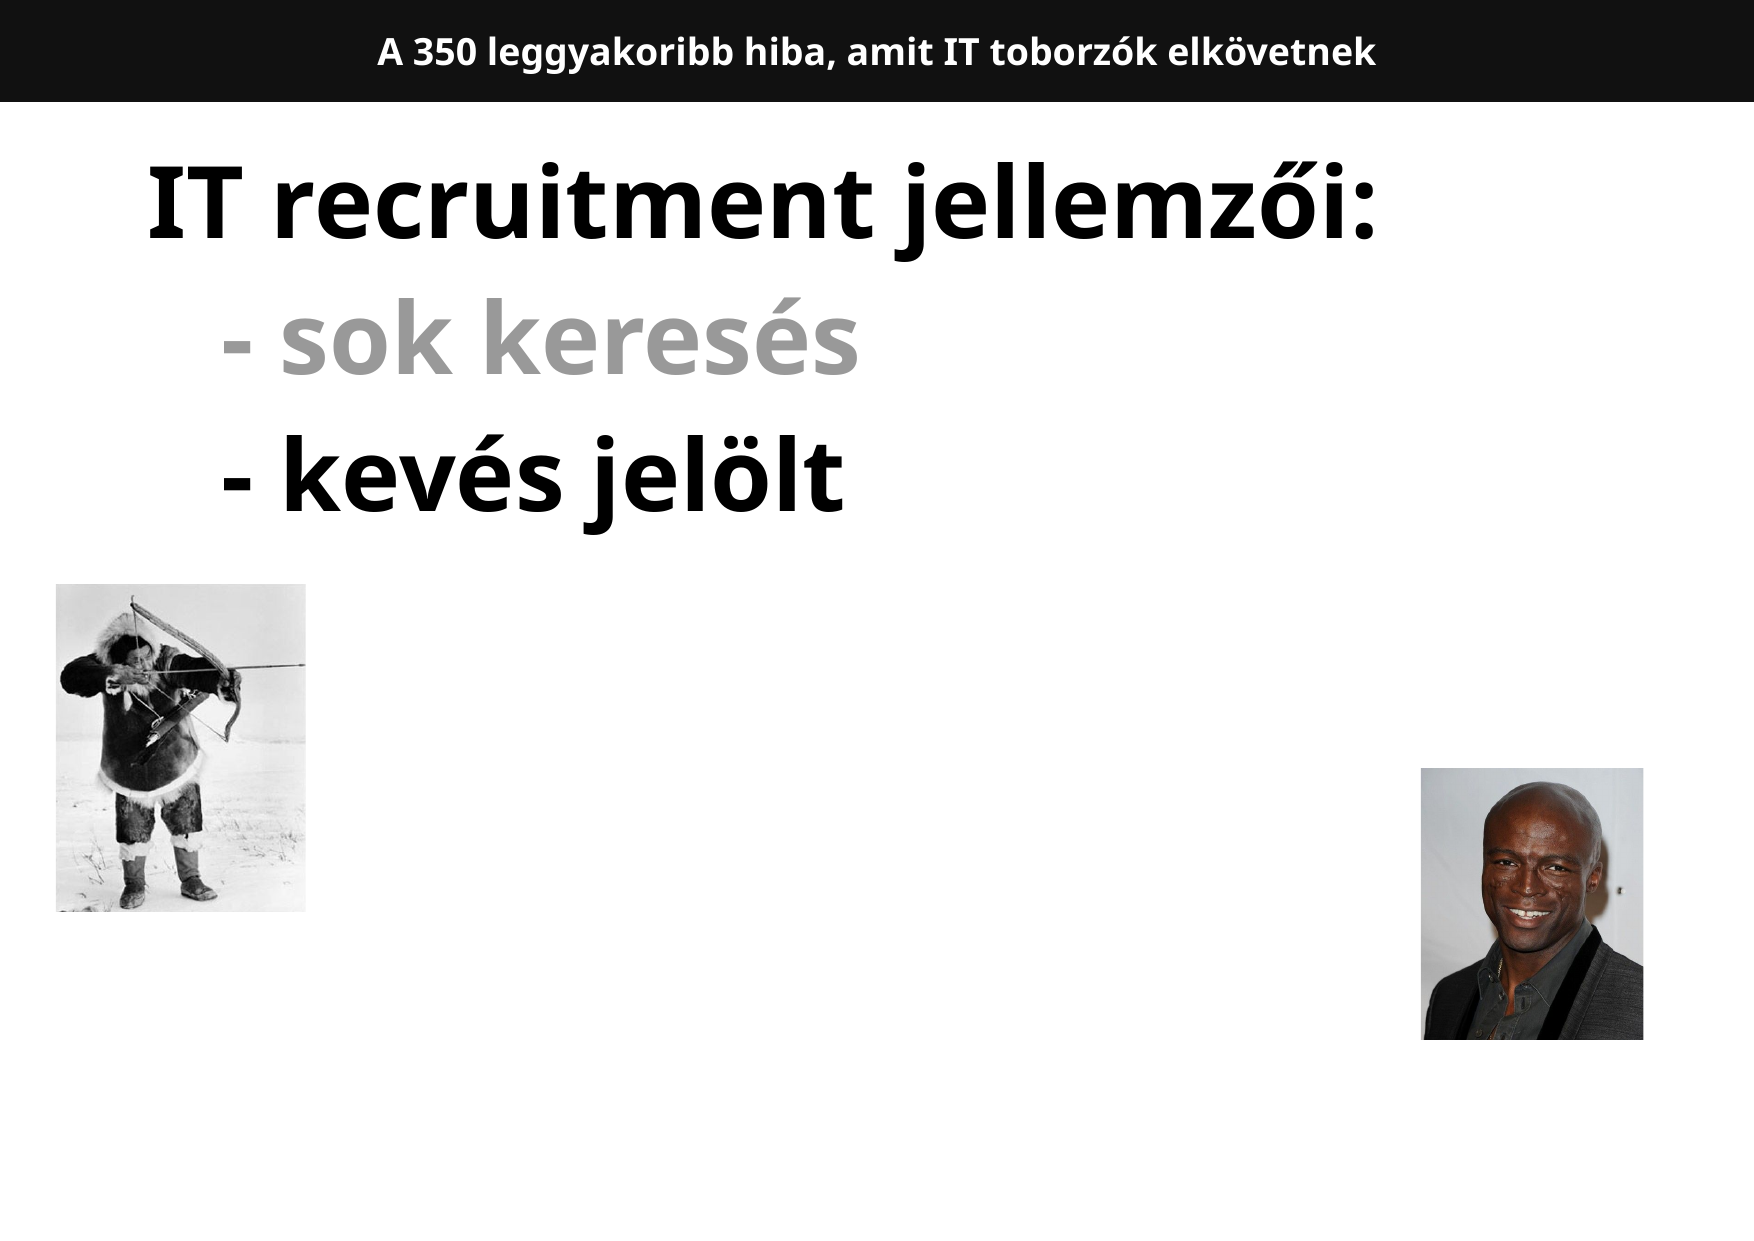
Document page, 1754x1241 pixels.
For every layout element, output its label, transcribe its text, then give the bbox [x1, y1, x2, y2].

picture [55, 584, 306, 912]
picture [1420, 768, 1644, 1040]
text IT recruitment jellemzői: [0, 132, 1754, 268]
text - sok keresés [0, 268, 1754, 404]
text - kevés jelölt [0, 404, 1754, 540]
